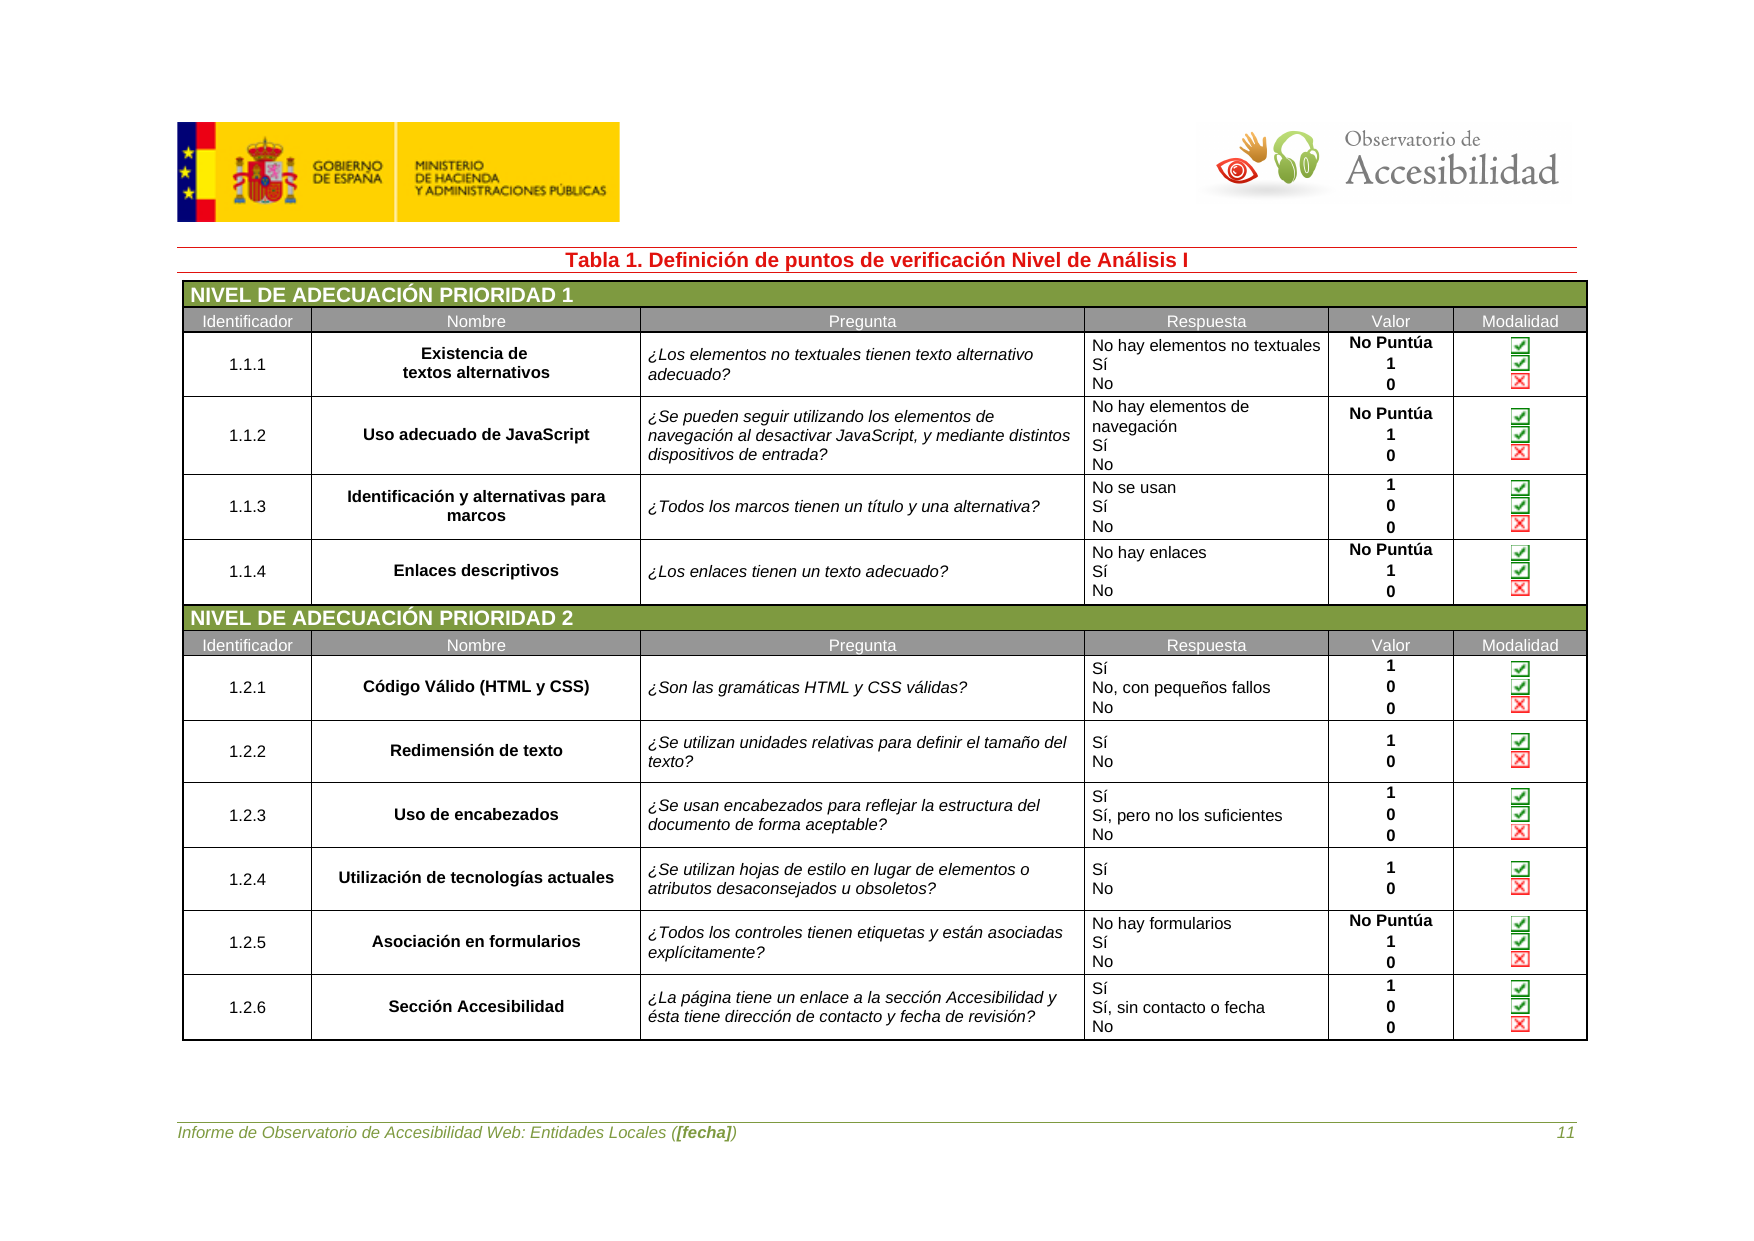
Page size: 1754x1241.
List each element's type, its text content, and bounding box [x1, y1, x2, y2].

table_cell [1454, 540, 1586, 603]
table_cell NIVEL DE ADECUACIÓN PRIORIDAD 2 [184, 606, 1586, 630]
table_cell Respuesta [1085, 308, 1328, 331]
table_cell ¿Los elementos no textuales tienen texto alternativo adecuado? [641, 333, 1084, 396]
table_cell Código Válido (HTML y CSS) [312, 656, 640, 720]
table_cell Redimensión de texto [312, 721, 640, 782]
picture [1511, 545, 1530, 561]
table_cell Modalidad [1454, 308, 1586, 331]
picture [1511, 733, 1530, 750]
table_cell Valor [1329, 308, 1453, 331]
picture [1511, 980, 1530, 997]
picture [1511, 861, 1530, 877]
table_cell Asociación en formularios [312, 911, 640, 974]
table_cell 1.2.2 [184, 721, 311, 782]
table_cell 1.1.1 [184, 333, 311, 396]
picture [1511, 408, 1530, 425]
table_cell No Puntúa 1 0 [1329, 540, 1453, 603]
table_cell Existencia de textos alternativos [312, 333, 640, 396]
table_cell 1.2.5 [184, 911, 311, 974]
table_header NIVEL DE ADECUACIÓN PRIORIDAD 1 [184, 282, 1586, 306]
table_cell ¿La página tiene un enlace a la sección Accesibilidad y ésta tiene dirección de contacto y fecha de revisión? [641, 975, 1084, 1039]
table_cell ¿Se utilizan hojas de estilo en lugar de elementos o atributos desaconsejados u obsoletos? [641, 848, 1084, 909]
table_cell Sí Sí, pero no los suficientes No [1085, 783, 1328, 847]
table_cell Sí Sí, sin contacto o fecha No [1085, 975, 1328, 1039]
table_cell Modalidad [1454, 631, 1586, 655]
picture [1511, 661, 1530, 677]
table_cell Sí No [1085, 721, 1328, 782]
picture [1196, 122, 1573, 204]
table_cell 1 0 0 [1329, 656, 1453, 720]
table_cell No hay elementos no textuales Sí No [1085, 333, 1328, 396]
table_cell 1.2.1 [184, 656, 311, 720]
table_cell [1454, 911, 1586, 974]
picture [1511, 337, 1530, 354]
table_cell [1454, 397, 1586, 474]
picture [177, 122, 620, 222]
table_cell No hay enlaces Sí No [1085, 540, 1328, 603]
table_cell Enlaces descriptivos [312, 540, 640, 603]
picture [1511, 878, 1530, 895]
table_cell [1454, 975, 1586, 1039]
table_cell Pregunta [641, 631, 1084, 655]
table_cell Pregunta [641, 308, 1084, 331]
picture [1511, 355, 1530, 371]
picture [1511, 806, 1530, 822]
picture [1511, 444, 1530, 460]
table_cell ¿Los enlaces tienen un texto adecuado? [641, 540, 1084, 603]
table_cell [1454, 721, 1586, 782]
table_cell No hay elementos de navegación Sí No [1085, 397, 1328, 474]
picture [1511, 580, 1530, 596]
table_cell No hay formularios Sí No [1085, 911, 1328, 974]
table_cell 1.1.4 [184, 540, 311, 603]
picture [1511, 497, 1530, 514]
table_cell Valor [1329, 631, 1453, 655]
picture [1511, 998, 1530, 1014]
picture [1511, 751, 1530, 768]
picture [1511, 562, 1530, 579]
table_cell ¿Se pueden seguir utilizando los elementos de navegación al desactivar JavaScript, y mediante distintos dispositivos de entrada? [641, 397, 1084, 474]
table_cell ¿Todos los marcos tienen un título y una alternativa? [641, 475, 1084, 539]
table_cell ¿Se utilizan unidades relativas para definir el tamaño del texto? [641, 721, 1084, 782]
picture [1511, 373, 1530, 389]
table_cell ¿Se usan encabezados para reflejar la estructura del documento de forma aceptable? [641, 783, 1084, 847]
table_cell Uso de encabezados [312, 783, 640, 847]
table_cell 1.1.3 [184, 475, 311, 539]
table_cell 1 0 [1329, 721, 1453, 782]
table_cell [1454, 656, 1586, 720]
picture [1511, 916, 1530, 932]
table_cell ¿Son las gramáticas HTML y CSS válidas? [641, 656, 1084, 720]
picture [1511, 696, 1530, 713]
table_cell Identificación y alternativas para marcos [312, 475, 640, 539]
table_cell 1.2.3 [184, 783, 311, 847]
table_cell [1454, 333, 1586, 396]
table_cell Uso adecuado de JavaScript [312, 397, 640, 474]
table_cell 1 0 0 [1329, 783, 1453, 847]
table_cell 1 0 0 [1329, 475, 1453, 539]
picture [1511, 951, 1530, 967]
table_cell Sí No, con pequeños fallos No [1085, 656, 1328, 720]
table_cell Sí No [1085, 848, 1328, 909]
table_cell 1.2.6 [184, 975, 311, 1039]
table_cell Identificador [184, 631, 311, 655]
picture [1511, 933, 1530, 950]
table_cell Respuesta [1085, 631, 1328, 655]
picture [1511, 1016, 1530, 1032]
table_cell [1454, 783, 1586, 847]
table_cell 1.2.4 [184, 848, 311, 909]
picture [1511, 480, 1530, 496]
table_cell No se usan Sí No [1085, 475, 1328, 539]
table_cell Nombre [312, 631, 640, 655]
picture [1511, 788, 1530, 805]
table_cell No Puntúa 1 0 [1329, 911, 1453, 974]
table_cell [1454, 475, 1586, 539]
table_cell Identificador [184, 308, 311, 331]
table_cell 1 0 [1329, 848, 1453, 909]
picture [1511, 824, 1530, 840]
table_cell No Puntúa 1 0 [1329, 397, 1453, 474]
table_cell Sección Accesibilidad [312, 975, 640, 1039]
table_cell 1.1.2 [184, 397, 311, 474]
table_cell Utilización de tecnologías actuales [312, 848, 640, 909]
table_cell Nombre [312, 308, 640, 331]
table_cell [1454, 848, 1586, 909]
text Tabla 1. Definición de puntos de verificación Nivel de Análisis I [177, 248, 1577, 272]
table_cell No Puntúa 1 0 [1329, 333, 1453, 396]
table_cell 1 0 0 [1329, 975, 1453, 1039]
picture [1511, 426, 1530, 443]
picture [1511, 679, 1530, 695]
picture [1511, 515, 1530, 532]
table_cell ¿Todos los controles tienen etiquetas y están asociadas explícitamente? [641, 911, 1084, 974]
